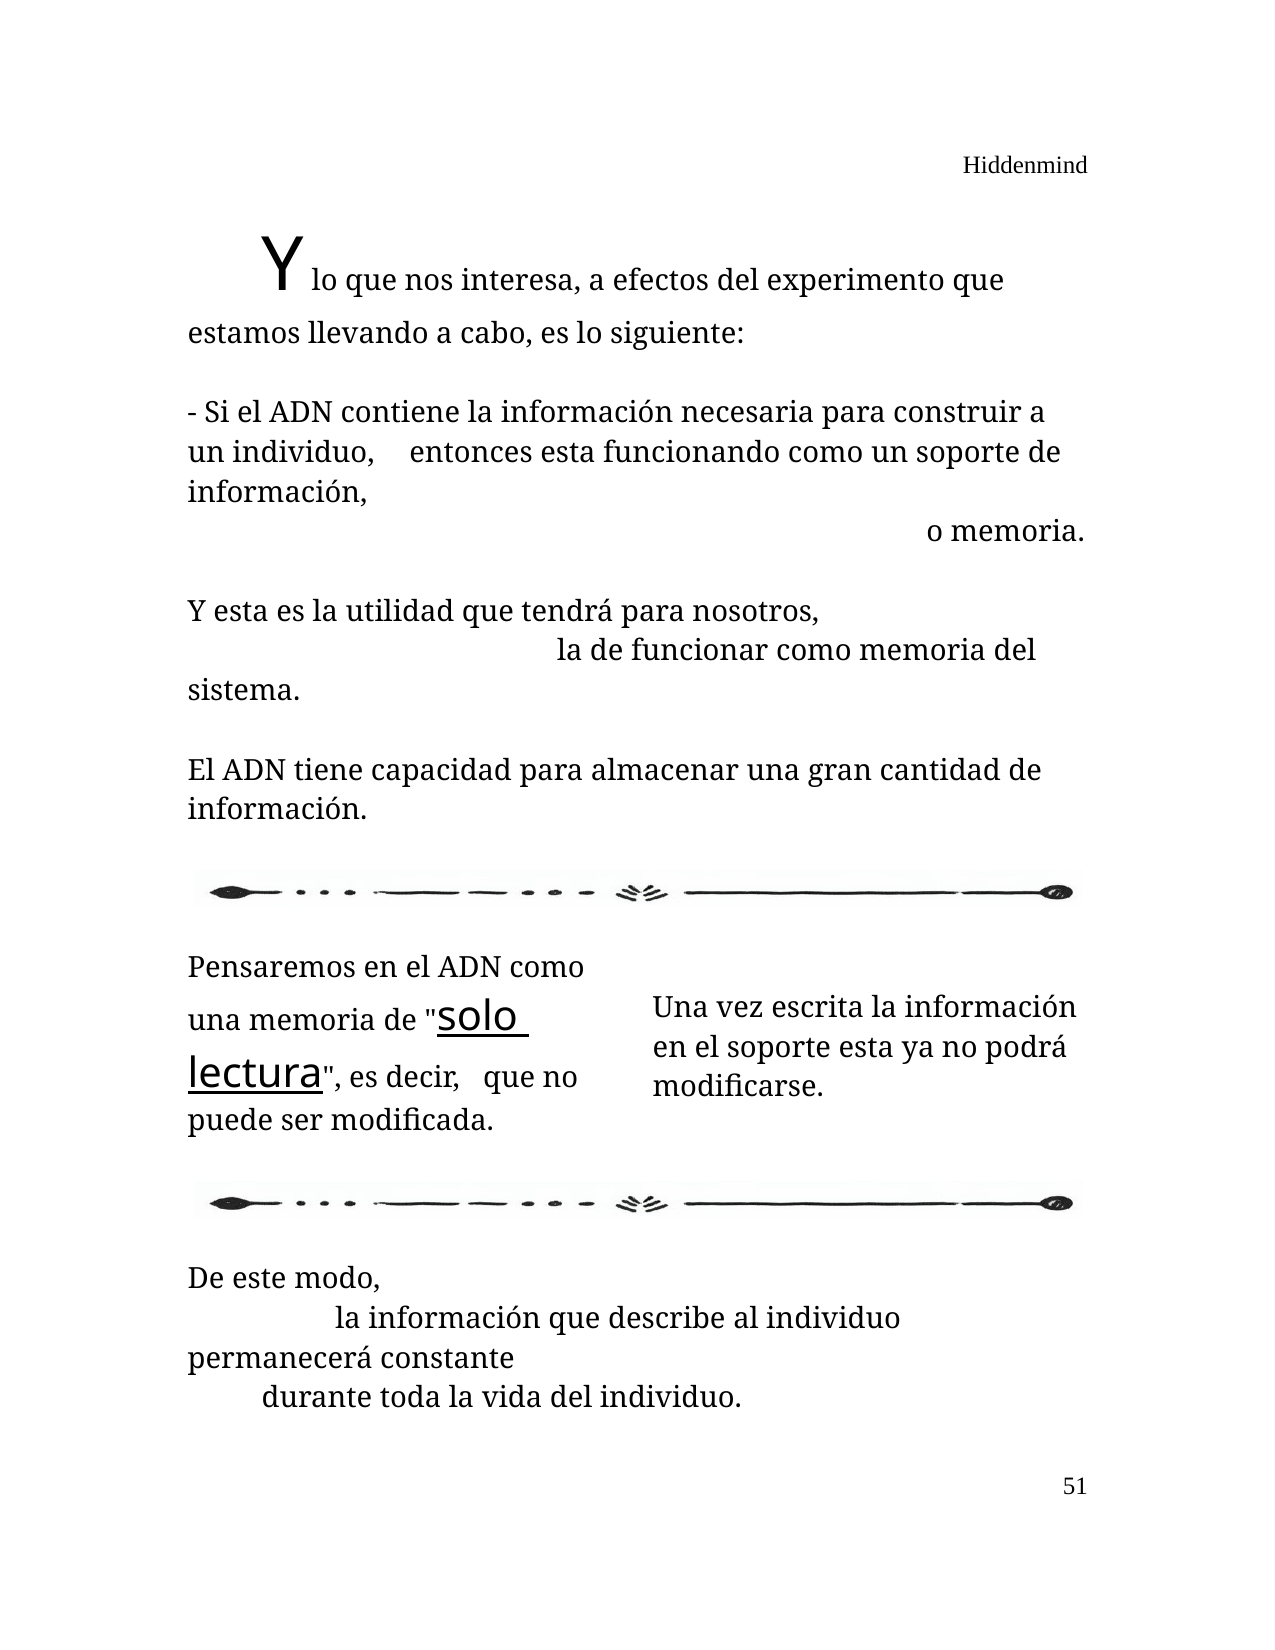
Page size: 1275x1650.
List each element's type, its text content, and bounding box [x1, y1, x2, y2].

text o memoria. [187, 511, 1087, 550]
text Y lo que nos interesa, a efectos del experimento que estamos llevando a cabo, es lo siguiente: [187, 210, 1087, 352]
text la de funcionar como memoria del sistema. [187, 630, 1087, 709]
text Una vez escrita la información en el soporte esta ya no podrá modificarse. [652, 986, 1087, 1105]
picture [193, 870, 1083, 907]
text Y esta es la utilidad que tendrá para nosotros, [187, 590, 1087, 630]
text Pensaremos en el ADN como una memoria de "solo lectura", es decir, que no puede ser modificada. [187, 946, 622, 1139]
text la información que describe al individuo permanecerá constante durante toda la vida del individuo. [187, 1297, 1087, 1416]
picture [193, 1181, 1083, 1218]
text - Si el ADN contiene la información necesaria para construir a un individuo, entonces esta funcionando como un soporte de información, [187, 392, 1087, 511]
text De este modo, [187, 1258, 1087, 1297]
text El ADN tiene capacidad para almacenar una gran cantidad de información. [187, 749, 1087, 828]
